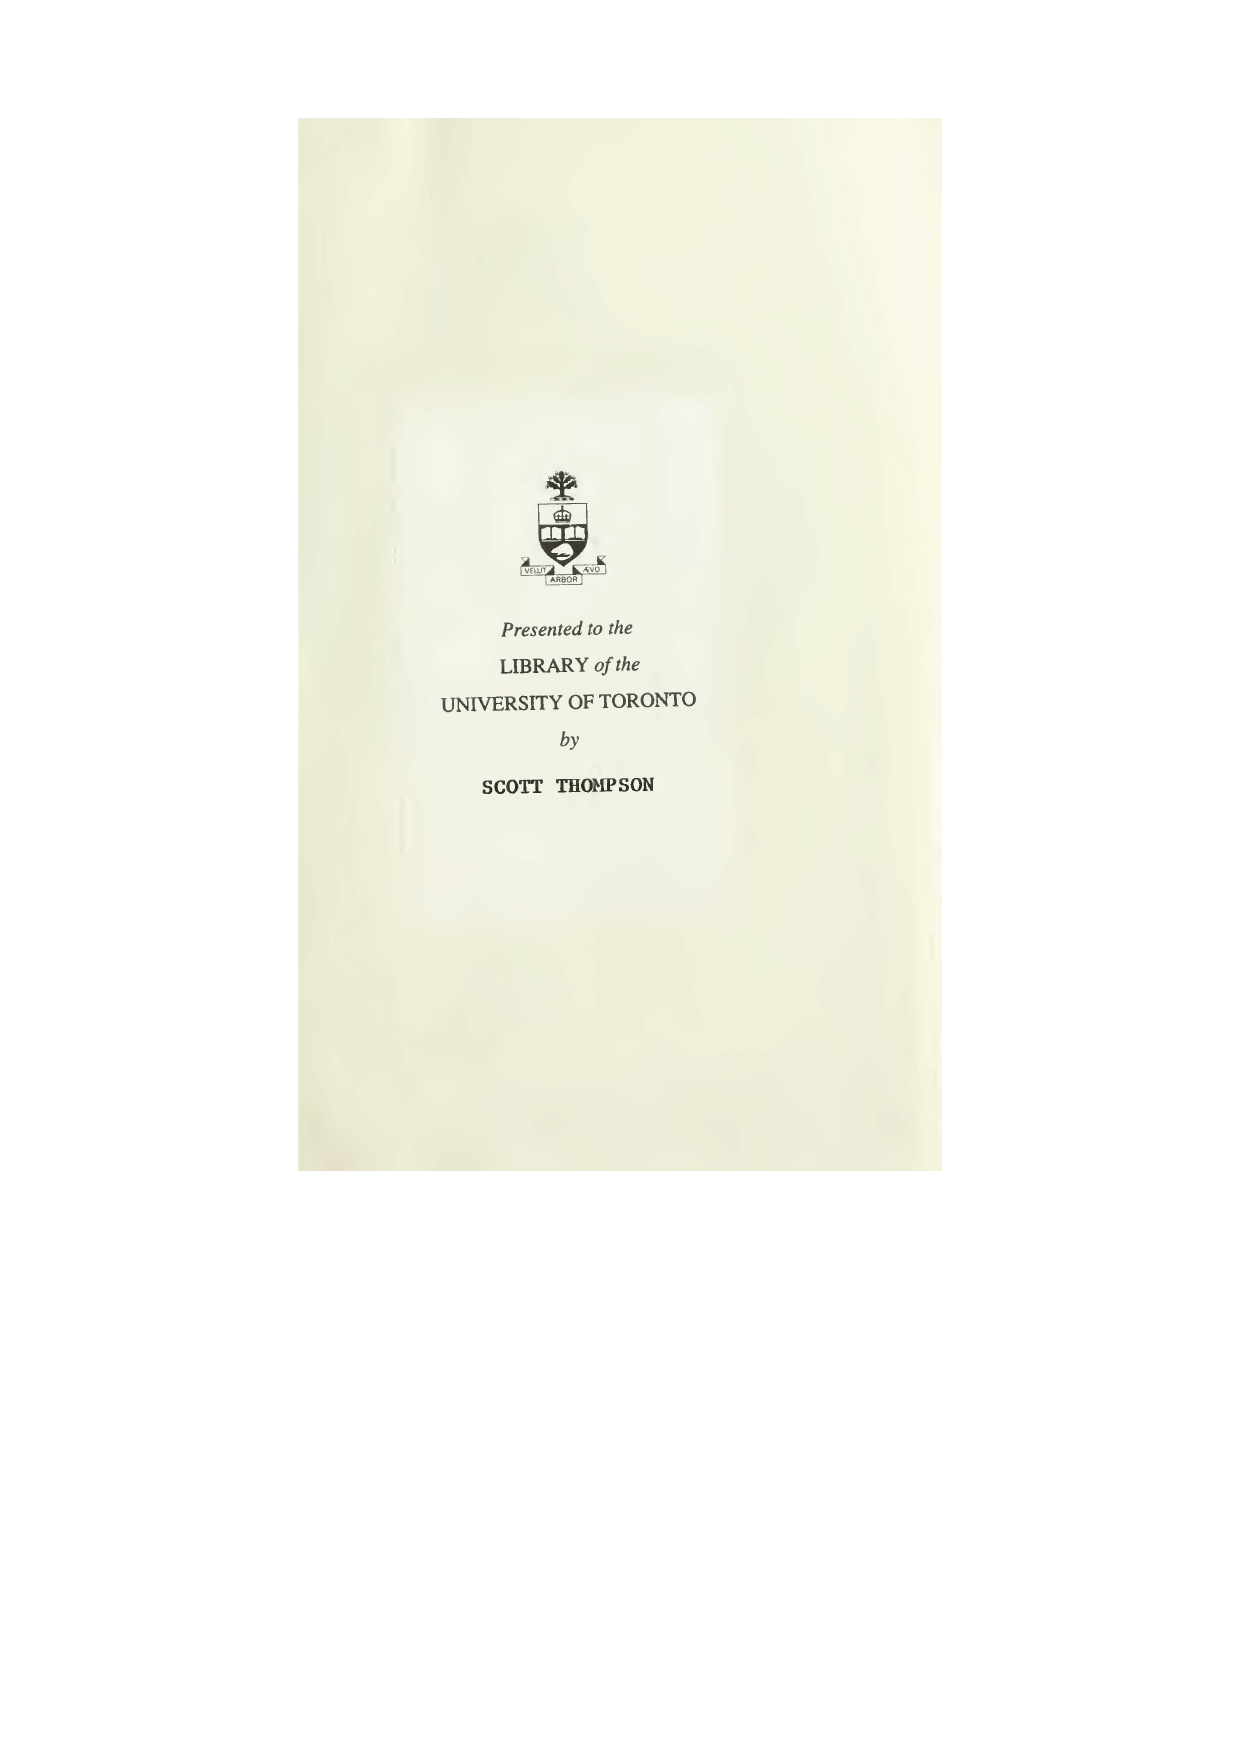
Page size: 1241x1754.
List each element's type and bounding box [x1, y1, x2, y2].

picture [298, 118, 942, 1171]
